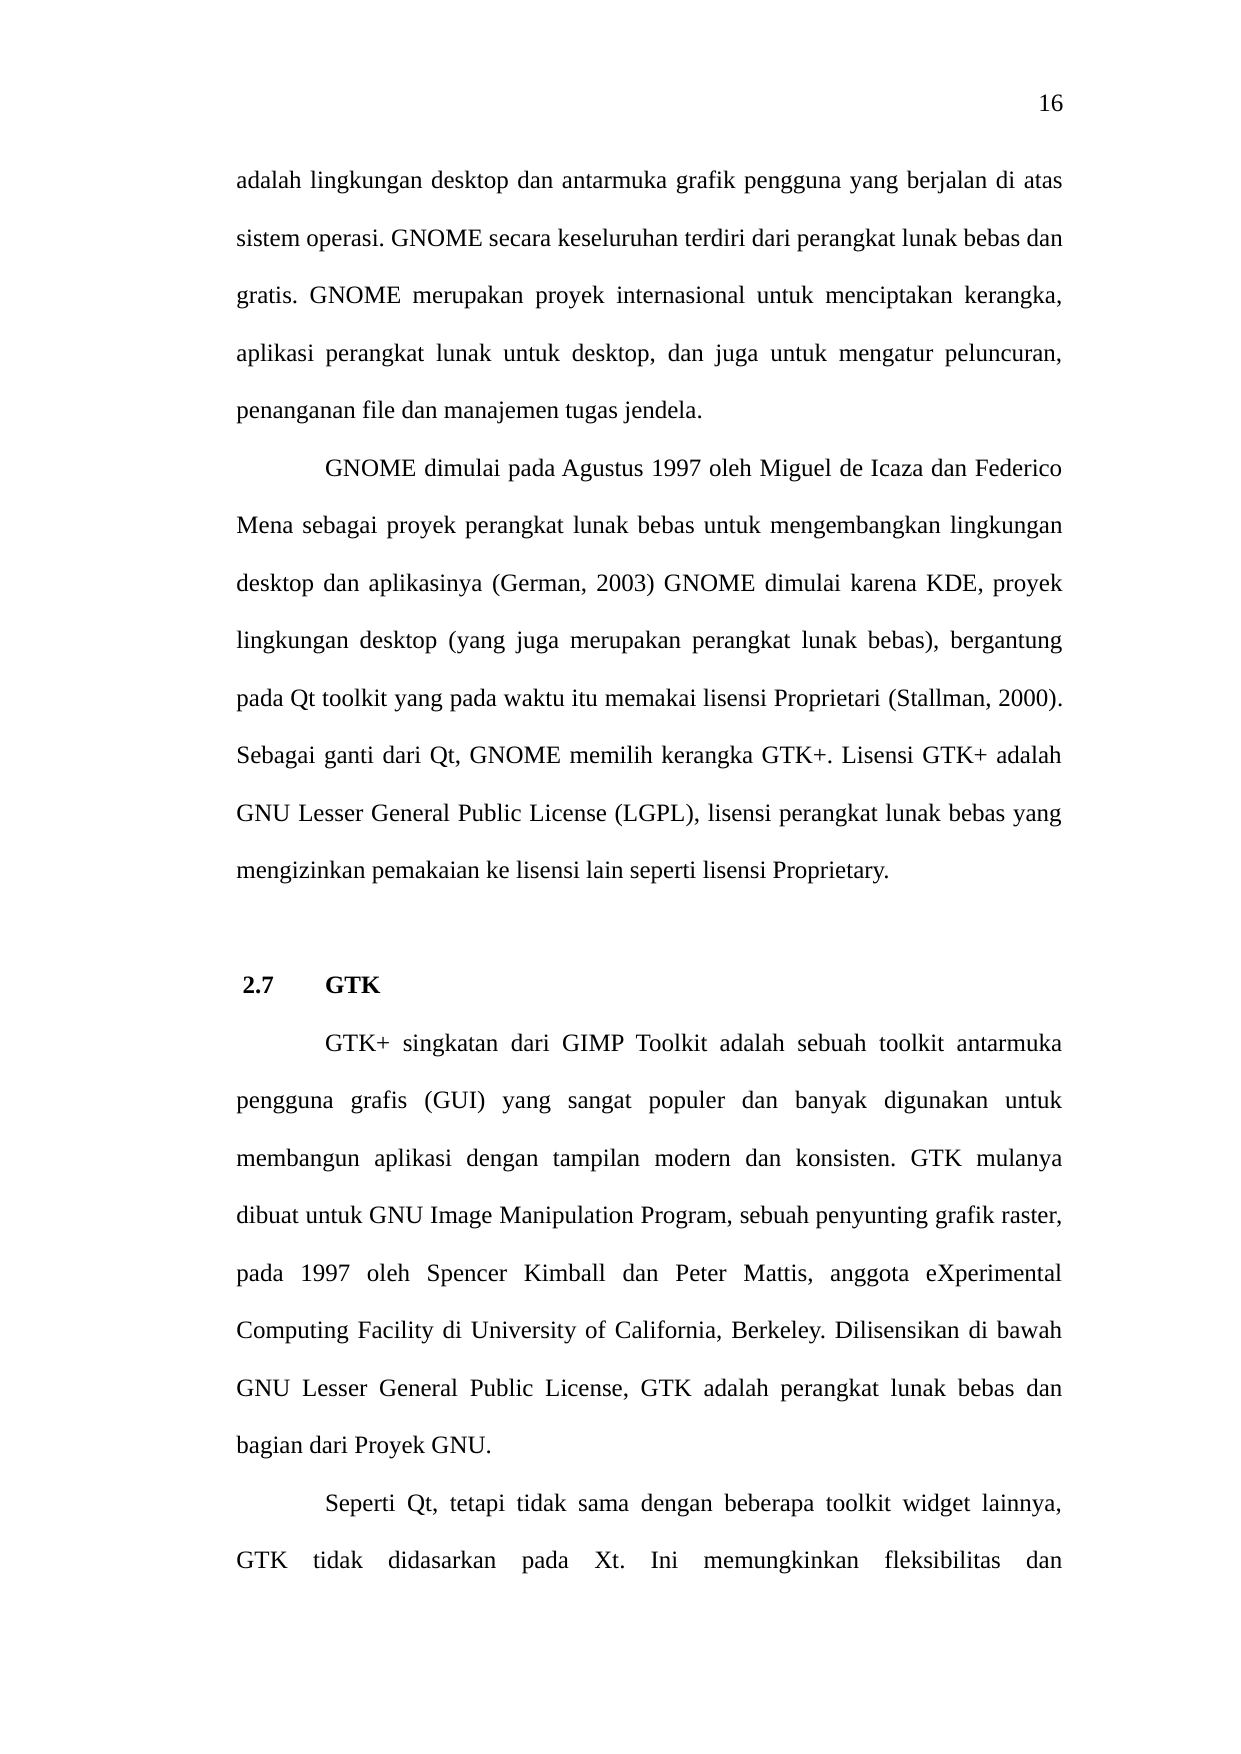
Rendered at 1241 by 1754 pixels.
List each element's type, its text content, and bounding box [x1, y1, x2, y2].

text GNOME dimulai pada Agustus 1997 oleh Miguel de Icaza dan Federico Mena sebagai proyek perangkat lunak bebas untuk mengembangkan lingkungan desktop dan aplikasinya (German, 2003)⁠ GNOME dimulai karena KDE, proyek lingkungan desktop (yang juga merupakan perangkat lunak bebas), bergantung pada Qt toolkit yang pada waktu itu memakai lisensi Proprietari (Stallman, 2000)⁠. Sebagai ganti dari Qt, GNOME memilih kerangka GTK+. Lisensi GTK+ adalah GNU Lesser General Public License (LGPL), lisensi perangkat lunak bebas yang mengizinkan pemakaian ke lisensi lain seperti lisensi Proprietary. [236, 453, 1063, 884]
subtitle GTK [236, 970, 1063, 999]
text Seperti Qt, tetapi tidak sama dengan beberapa toolkit widget lainnya, GTK tidak didasarkan pada Xt. Ini memungkinkan fleksibilitas dan [236, 1488, 1063, 1574]
text GTK+ singkatan dari GIMP Toolkit adalah sebuah toolkit antarmuka pengguna grafis (GUI) yang sangat populer dan banyak digunakan untuk membangun aplikasi dengan tampilan modern dan konsisten. GTK mulanya dibuat untuk GNU Image Manipulation Program, sebuah penyunting grafik raster, pada 1997 oleh Spencer Kimball dan Peter Mattis, anggota eXperimental Computing Facility di University of California, Berkeley. Dilisensikan di bawah GNU Lesser General Public License, GTK adalah perangkat lunak bebas dan bagian dari Proyek GNU. [236, 1028, 1063, 1459]
text adalah lingkungan desktop dan antarmuka grafik pengguna yang berjalan di atas sistem operasi. GNOME secara keseluruhan terdiri dari perangkat lunak bebas dan gratis. GNOME merupakan proyek internasional untuk menciptakan kerangka, aplikasi perangkat lunak untuk desktop, dan juga untuk mengatur peluncuran, penanganan file dan manajemen tugas jendela. [236, 165, 1063, 424]
